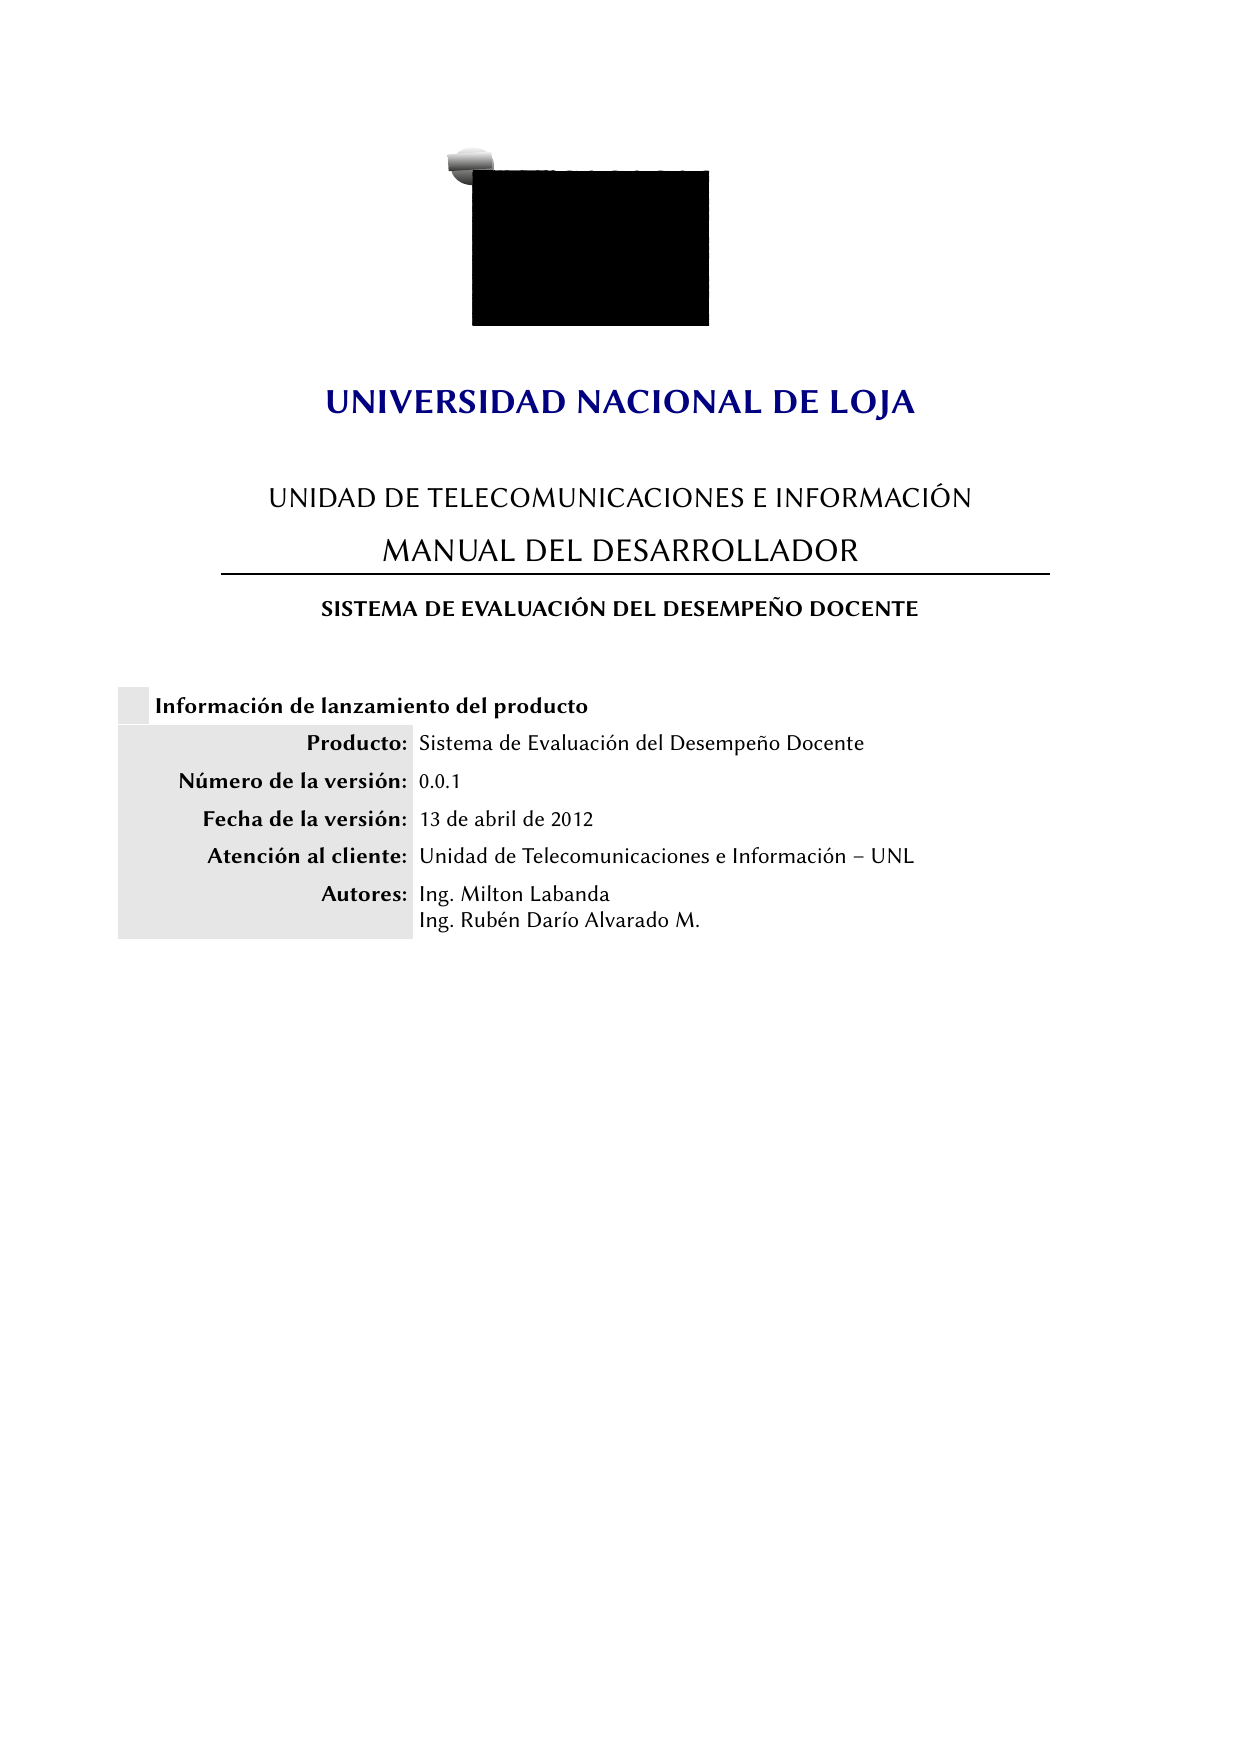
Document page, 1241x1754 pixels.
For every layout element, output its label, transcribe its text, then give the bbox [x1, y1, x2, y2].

text UNIDAD DE TELECOMUNICACIONES E INFORMACIÓN [118, 481, 1122, 515]
table_cell Unidad de Telecomunicaciones e Información – UNL [413, 837, 1004, 875]
table_cell Atención al cliente: [118, 837, 413, 875]
table_cell Fecha de la versión: [118, 800, 413, 837]
text MANUAL DEL DESARROLLADOR [118, 531, 1122, 569]
text SISTEMA DE EVALUACIÓN DEL DESEMPEÑO DOCENTE [118, 595, 1122, 622]
table_header Información de lanzamiento del producto [149, 687, 1004, 724]
table_cell Sistema de Evaluación del Desempeño Docente [413, 725, 1004, 762]
table_cell Autores: [118, 875, 413, 939]
table_cell Número de la versión: [118, 762, 413, 800]
table_cell 0.0.1 [413, 762, 1004, 800]
table_cell 13 de abril de 2012 [413, 800, 1004, 837]
text UNIVERSIDAD NACIONAL DE LOJA [118, 382, 1122, 422]
table_cell Producto: [118, 725, 413, 762]
table_cell Ing. Milton Labanda Ing. Rubén Darío Alvarado M. [413, 875, 1004, 939]
table_header [118, 687, 149, 724]
